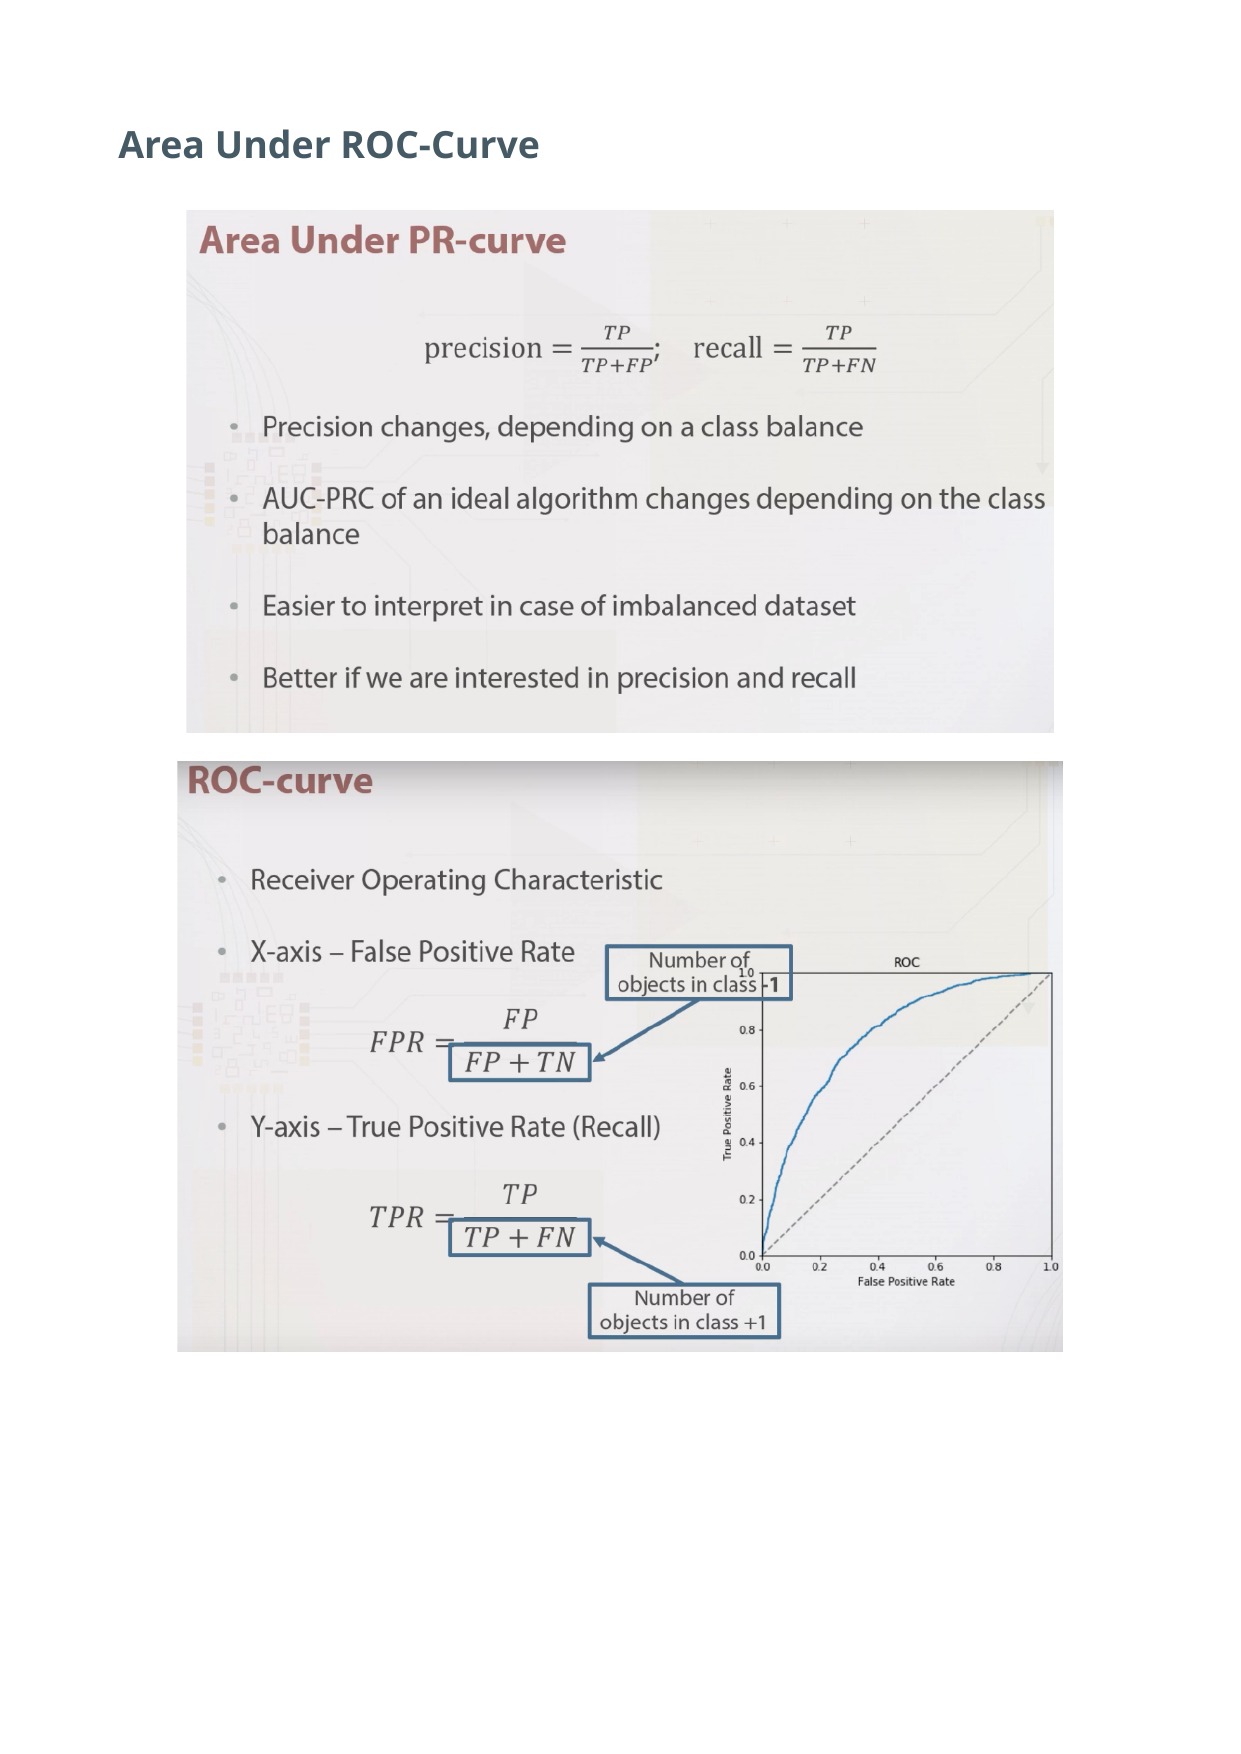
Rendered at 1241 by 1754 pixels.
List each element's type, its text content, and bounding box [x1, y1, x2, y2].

picture [186, 210, 1054, 733]
picture [177, 761, 1063, 1352]
subtitle Area Under ROC-Curve [118, 118, 1122, 169]
